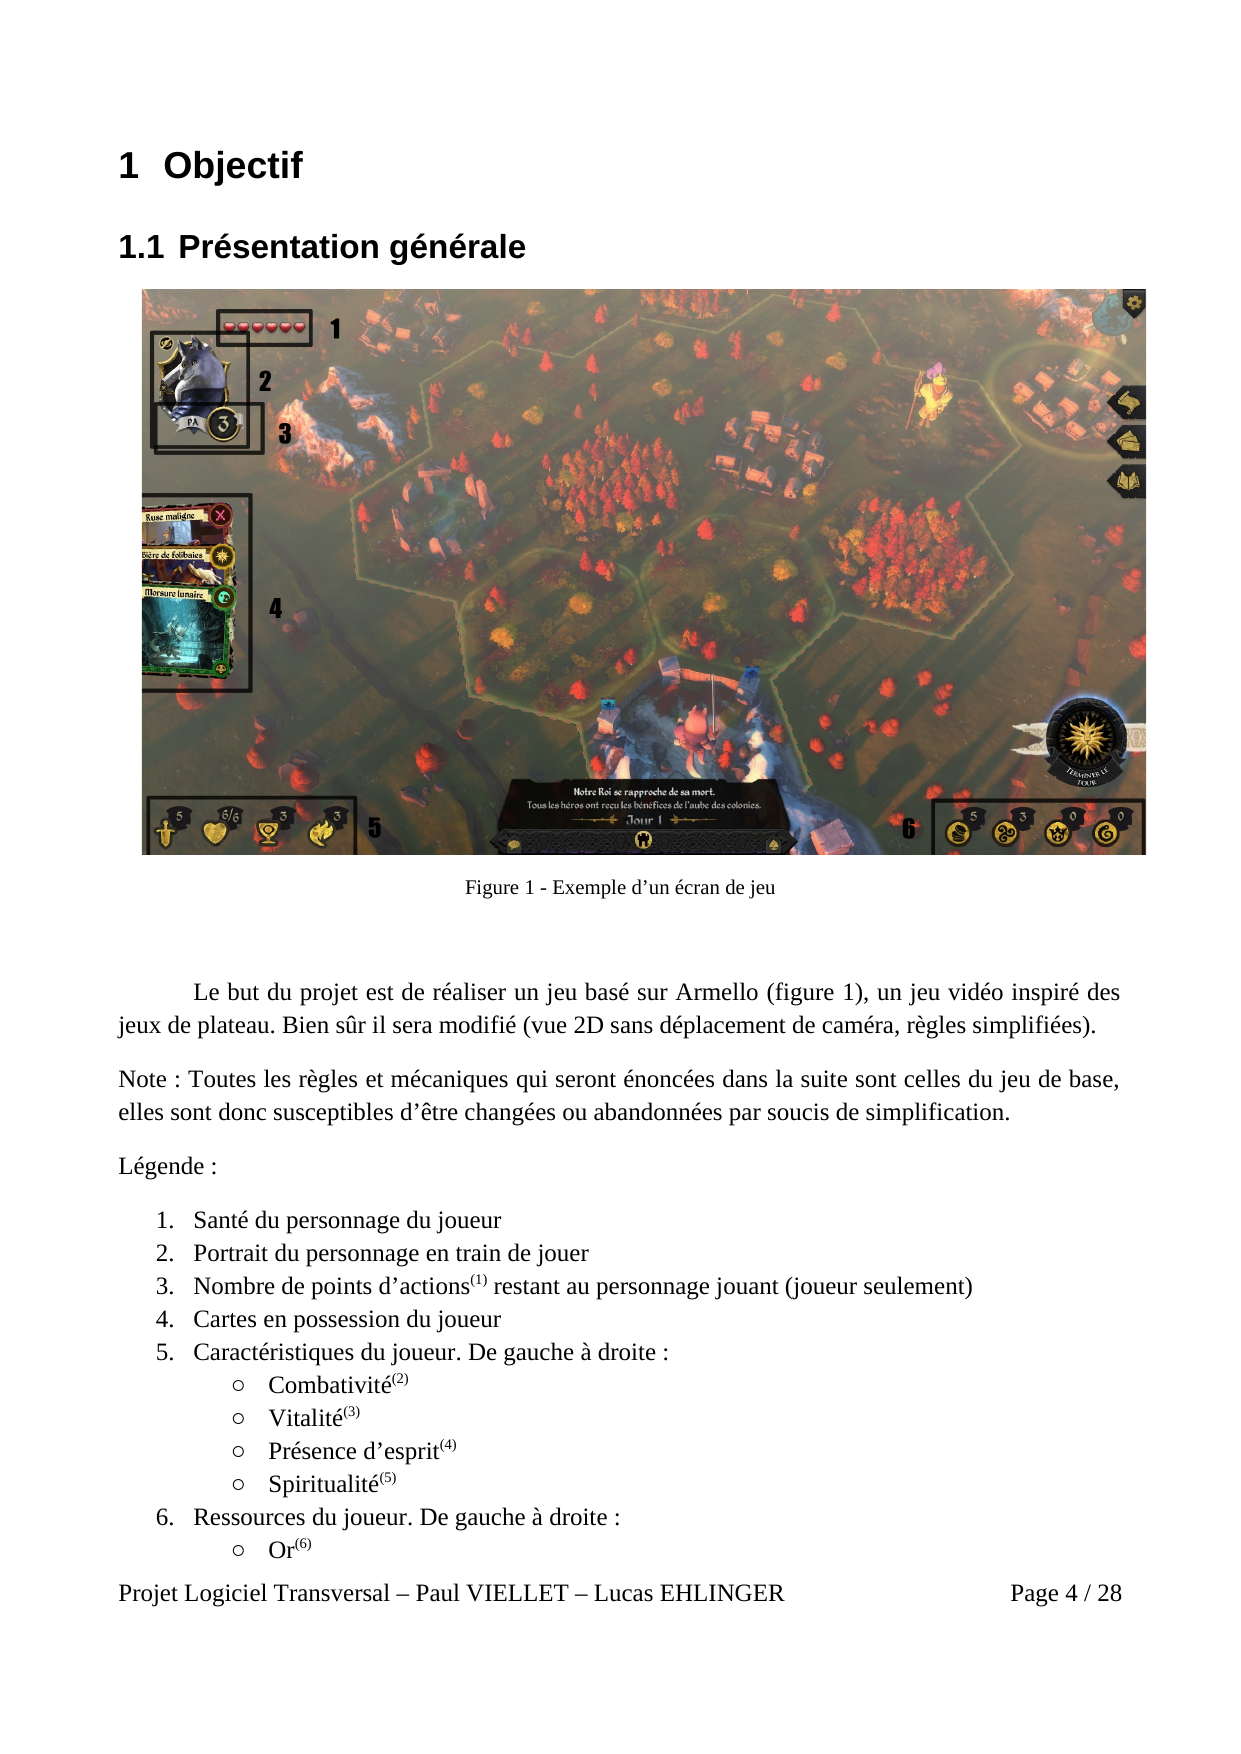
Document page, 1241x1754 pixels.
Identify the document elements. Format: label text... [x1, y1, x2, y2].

list Nombre de points d’actions(1) restant au personnage jouant (joueur seulement) [156, 1271, 1122, 1300]
list Or(6) [231, 1535, 1122, 1564]
subtitle Objectif [118, 143, 1122, 186]
list Vitalité(3) [231, 1403, 1122, 1432]
text Figure 1 - Exemple d’un écran de jeu [118, 875, 1122, 899]
list Portrait du personnage en train de jouer [156, 1238, 1122, 1267]
list Santé du personnage du joueur [156, 1205, 1122, 1234]
list Présence d’esprit(4) [231, 1436, 1122, 1465]
text Le but du projet est de réaliser un jeu basé sur Armello (figure 1), un jeu vidéo inspiré des jeux de plateau. Bien sûr il sera modifié (vue 2D sans déplacement de caméra, règles simplifiées). [118, 977, 1122, 1039]
list Spiritualité(5) [231, 1469, 1122, 1498]
list Combativité(2) [231, 1370, 1122, 1399]
text Légende : [118, 1151, 1122, 1180]
list Ressources du joueur. De gauche à droite : [156, 1502, 1122, 1531]
text Note : Toutes les règles et mécaniques qui seront énoncées dans la suite sont celles du jeu de base, elles sont donc susceptibles d’être changées ou abandonnées par soucis de simplification. [118, 1064, 1122, 1126]
list Cartes en possession du joueur [156, 1304, 1122, 1333]
picture [141, 289, 1147, 855]
list Caractéristiques du joueur. De gauche à droite : [156, 1337, 1122, 1366]
subtitle Présentation générale [118, 228, 1122, 266]
